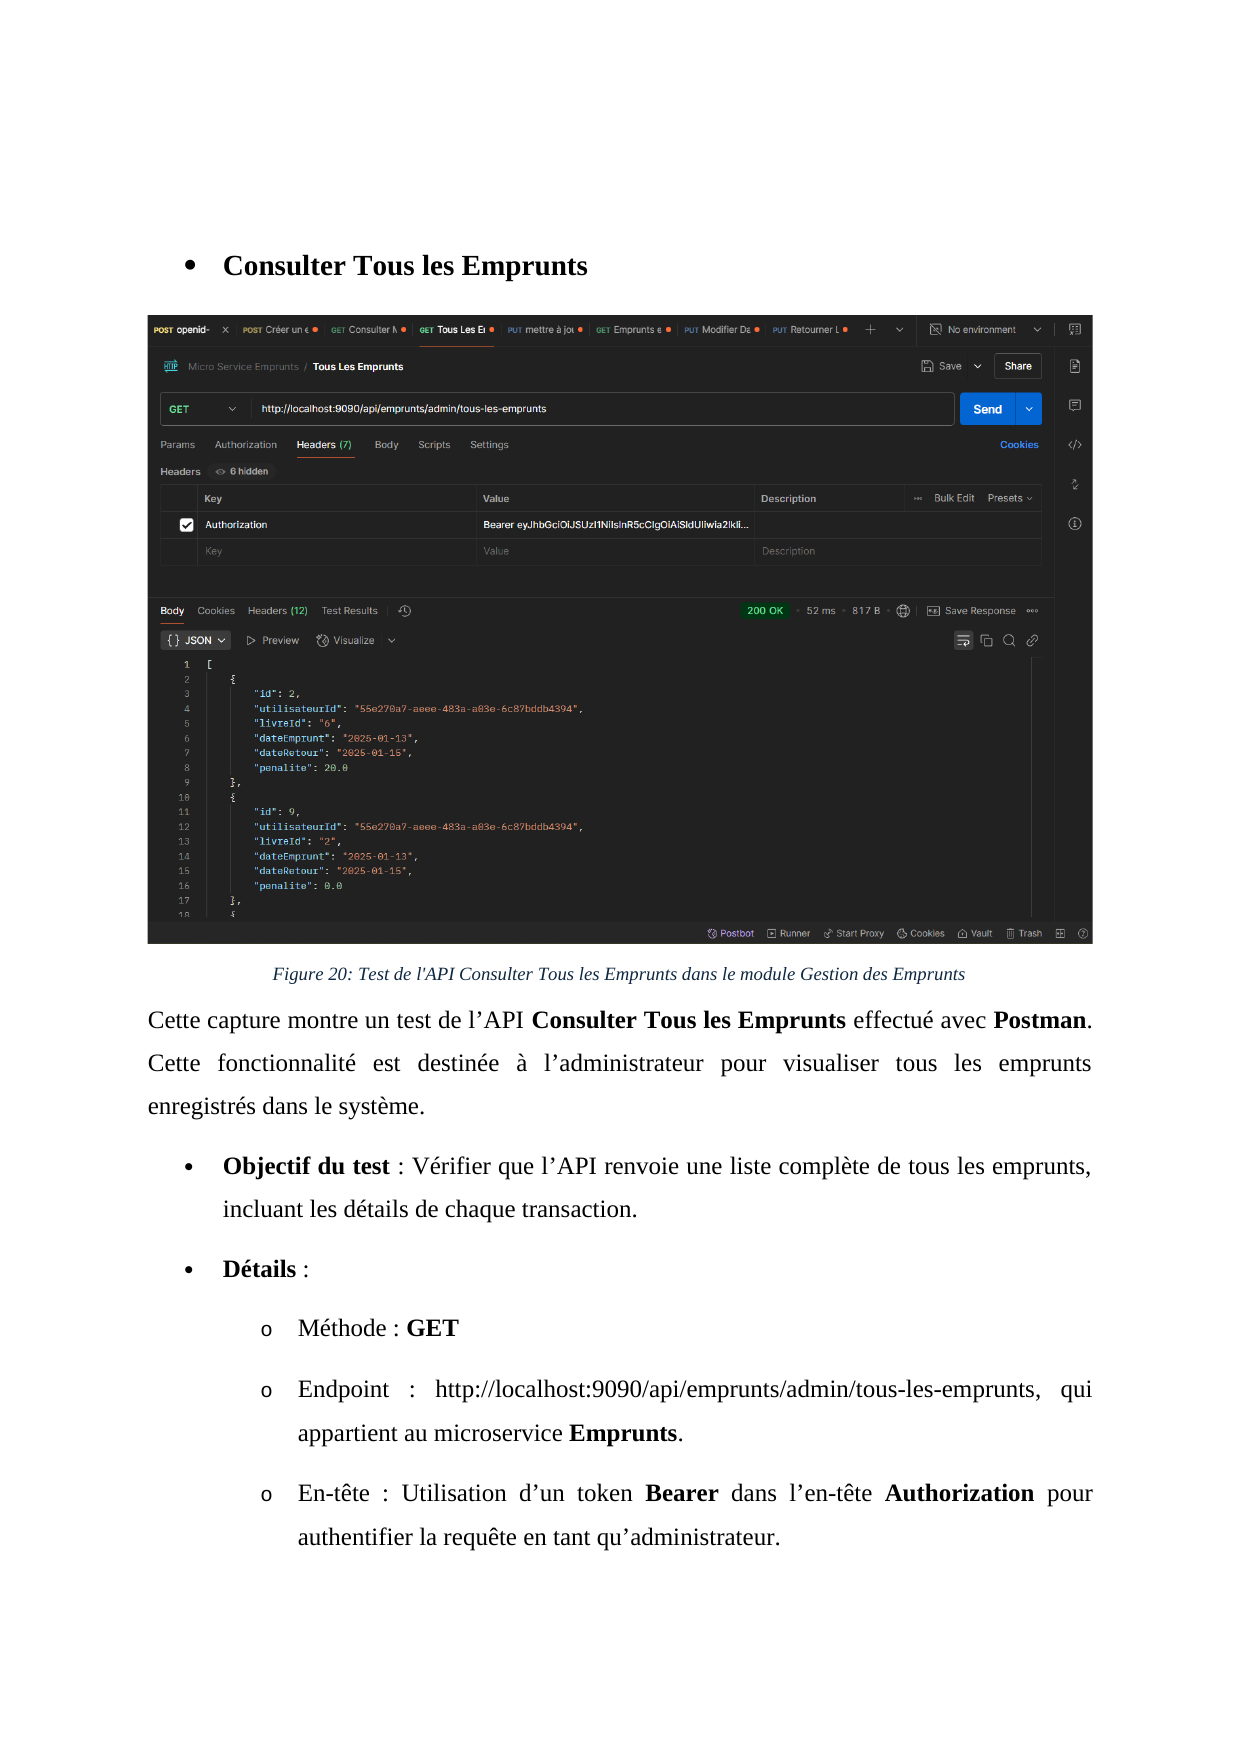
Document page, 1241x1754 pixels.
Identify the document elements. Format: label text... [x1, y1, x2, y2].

text Cette capture montre un test de l’API Consulter Tous les Emprunts effectué avec Postman. Cette fonctionnalité est destinée à l’administrateur pour visualiser tous les emprunts enregistrés dans le système. [148, 1005, 1093, 1120]
list Consulter Tous les Emprunts [185, 248, 1093, 281]
text Figure 20: Test de l'API Consulter Tous les Emprunts dans le module Gestion des Emprunts [148, 962, 1093, 984]
list Détails : [185, 1254, 1093, 1282]
list Objectif du test : Vérifier que l’API renvoie une liste complète de tous les emprunts, incluant les détails de chaque transaction. [185, 1151, 1093, 1223]
list Endpoint : http://localhost:9090/api/emprunts/admin/tous-les-emprunts, qui appartient au microservice Emprunts. [260, 1374, 1093, 1447]
list En-tête : Utilisation d’un token Bearer dans l’en-tête Authorization pour authentifier la requête en tant qu’administrateur. [260, 1478, 1093, 1551]
list Méthode : GET [260, 1313, 1093, 1343]
